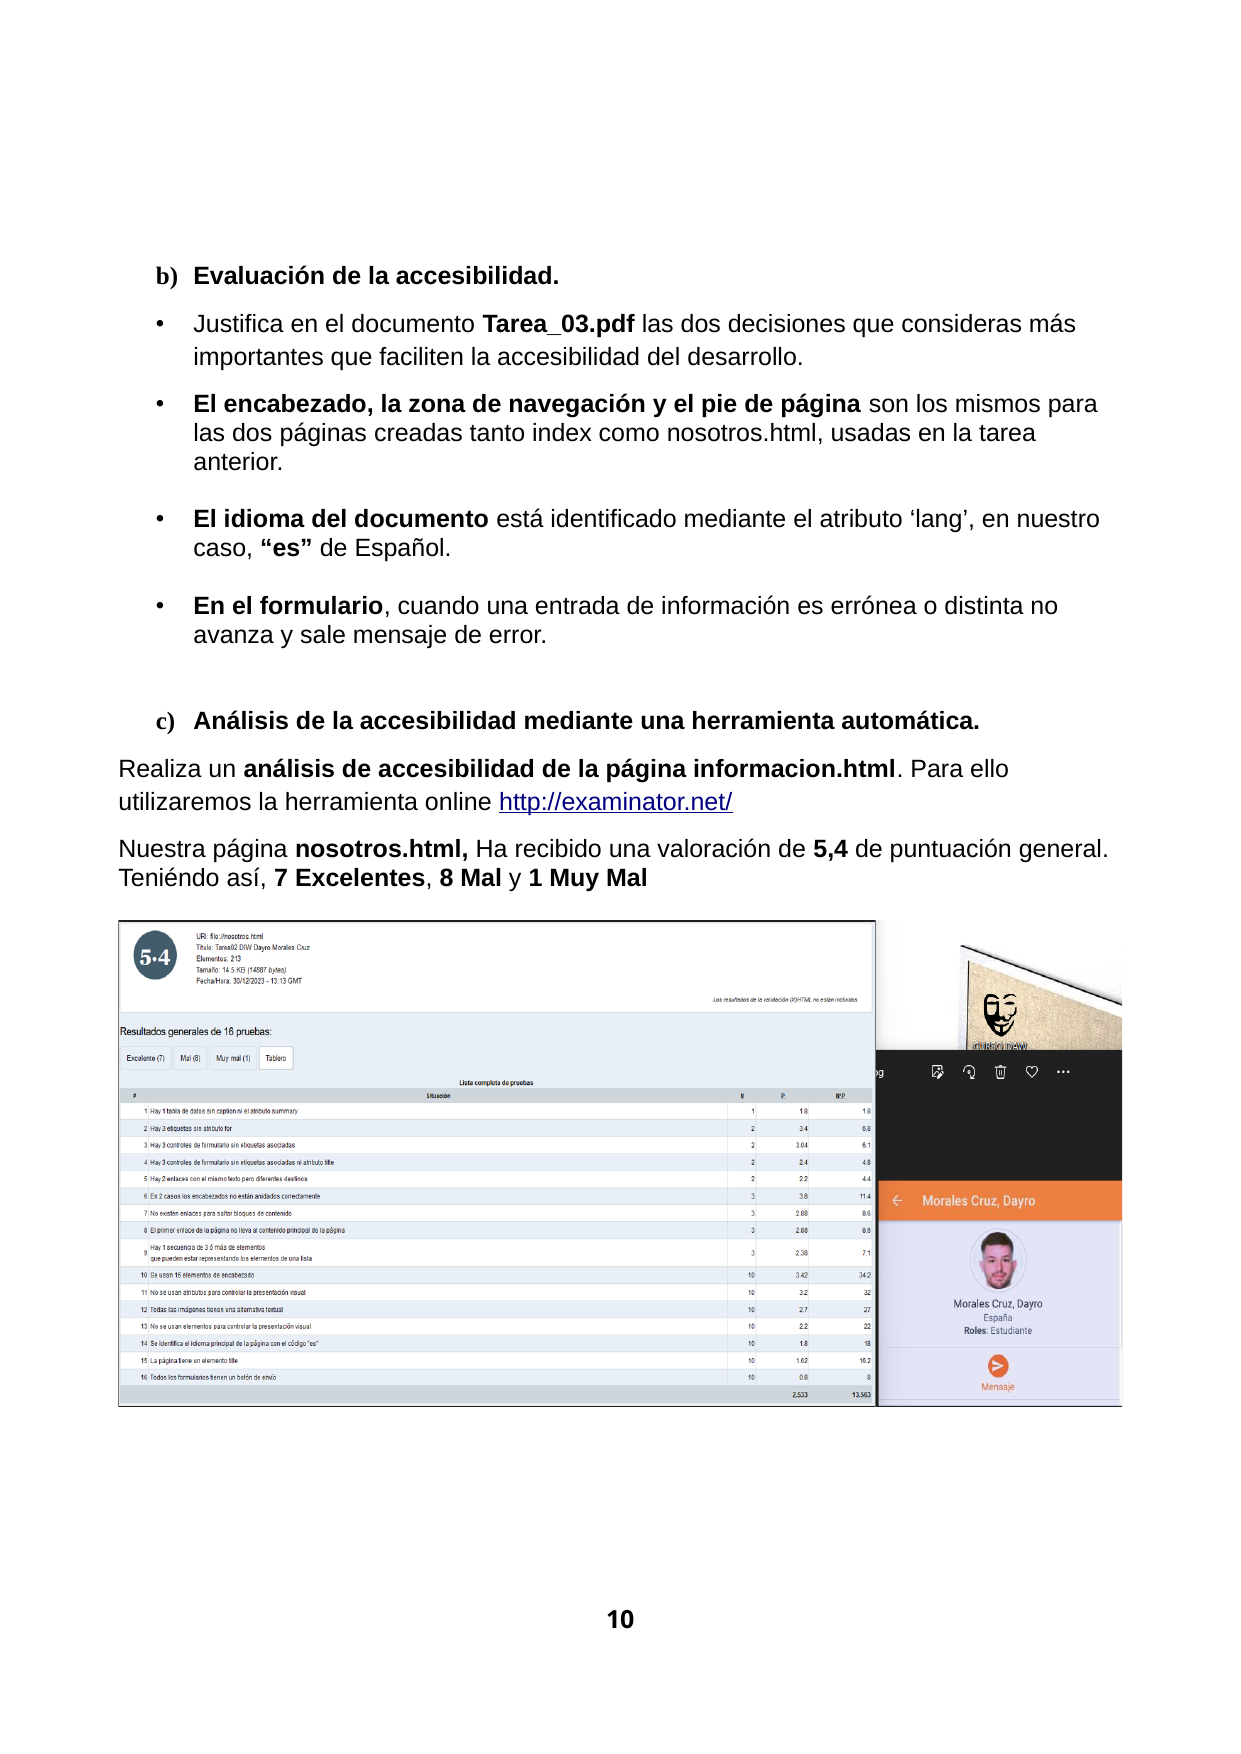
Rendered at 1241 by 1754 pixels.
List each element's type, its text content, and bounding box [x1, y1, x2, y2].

list El encabezado, la zona de navegación y el pie de página son los mismos para las dos páginas creadas tanto index como nosotros.html, usadas en la tarea anterior. [156, 389, 1122, 476]
text Realiza un análisis de accesibilidad de la página informacion.html. Para ello utilizaremos la herramienta online http://examinator.net/ [118, 754, 1122, 815]
list Evaluación de la accesibilidad. [156, 261, 1122, 290]
list Análisis de la accesibilidad mediante una herramienta automática. [156, 706, 1122, 735]
list Justifica en el documento Tarea_03.pdf las dos decisiones que consideras más importantes que faciliten la accesibilidad del desarrollo. [156, 309, 1122, 371]
list En el formulario, cuando una entrada de información es errónea o distinta no avanza y sale mensaje de error. [156, 591, 1122, 648]
text Nuestra página nosotros.html, Ha recibido una valoración de 5,4 de puntuación general. Teniéndo así, 7 Excelentes, 8 Mal y 1 Muy Mal [118, 834, 1122, 892]
picture [118, 920, 1123, 1407]
list El idioma del documento está identificado mediante el atributo ‘lang’, en nuestro caso, “es” de Español. [156, 504, 1122, 562]
